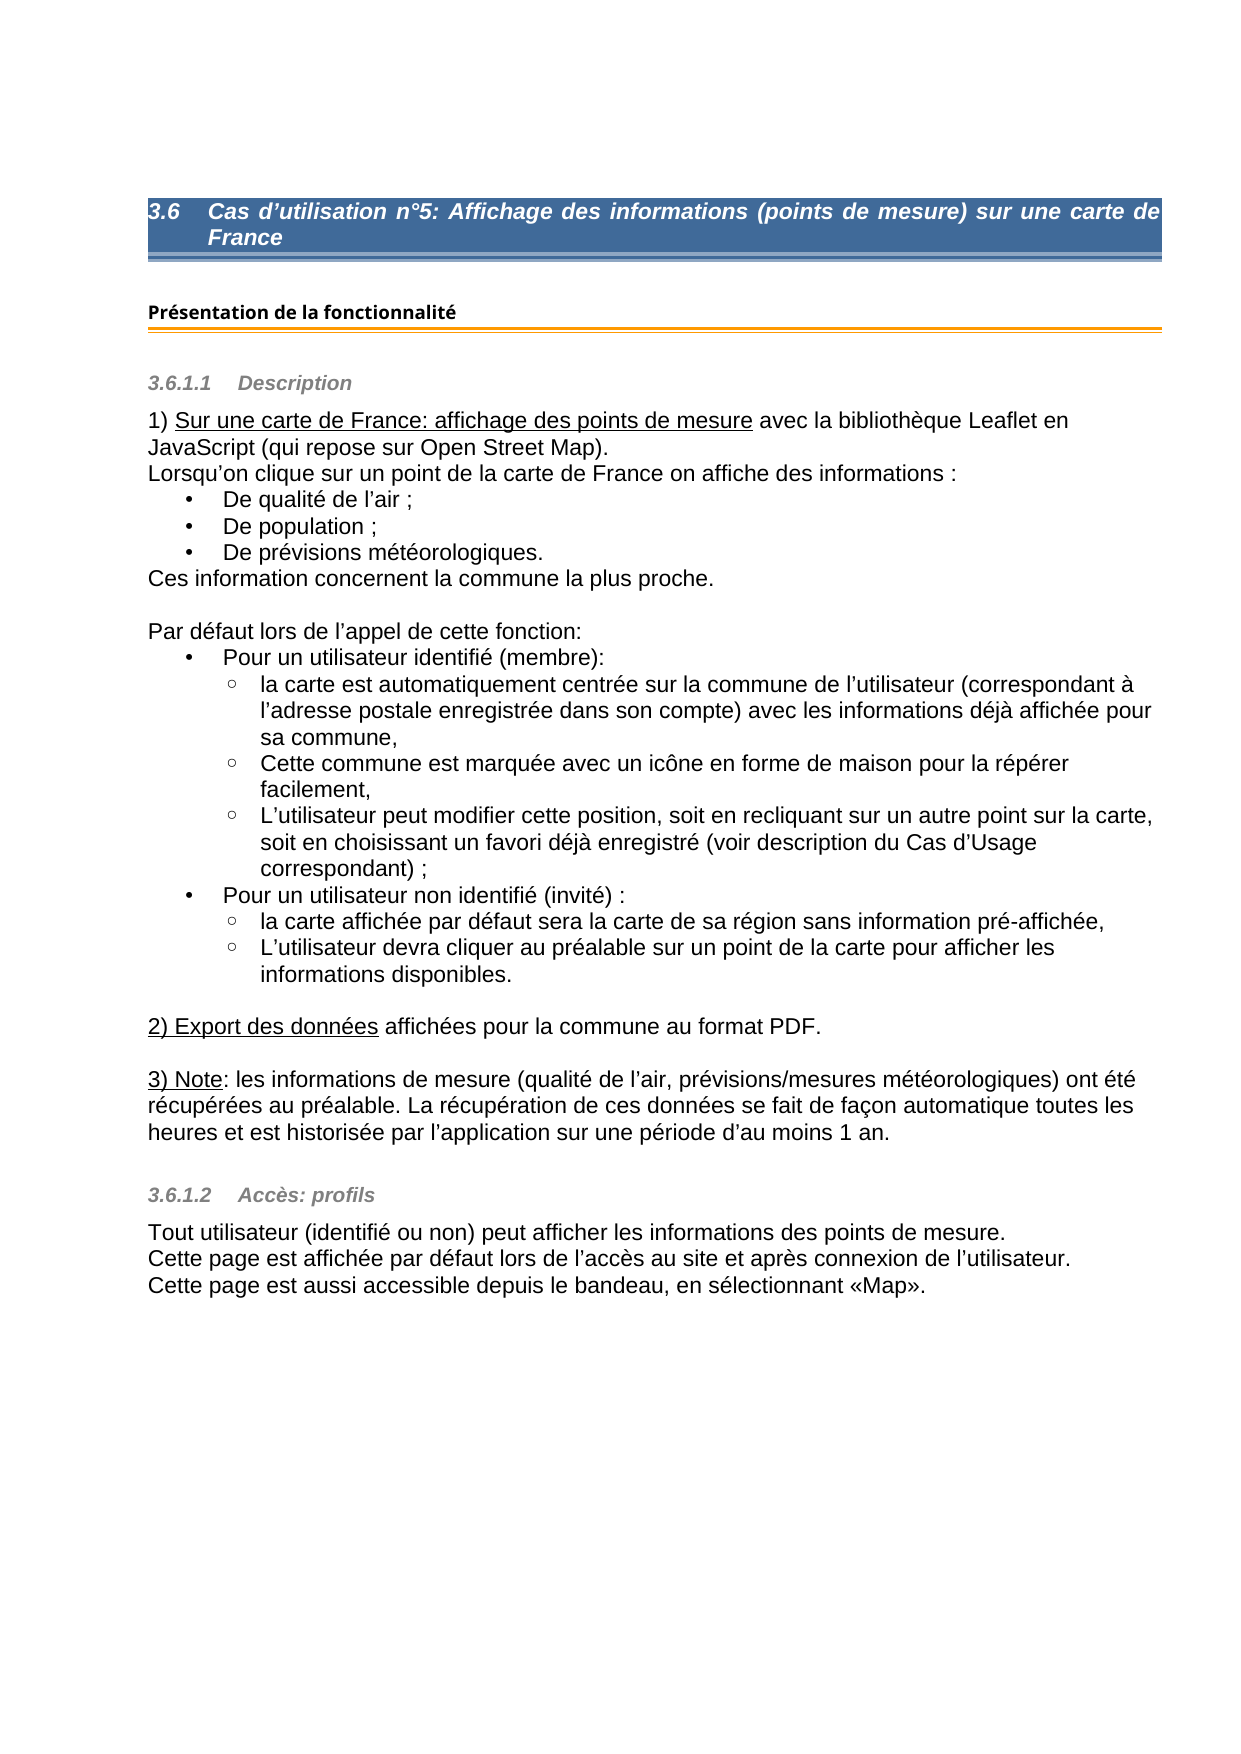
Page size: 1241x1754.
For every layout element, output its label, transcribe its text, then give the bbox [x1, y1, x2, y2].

text Lorsqu’on clique sur un point de la carte de France on affiche des informations : [148, 460, 1162, 486]
list De prévisions météorologiques. [185, 539, 1162, 565]
list De population ; [185, 513, 1162, 539]
subtitle Présentation de la fonctionnalité [148, 299, 1162, 327]
list Cette commune est marquée avec un icône en forme de maison pour la répérer facilement, [223, 750, 1162, 802]
subtitle Cas d’utilisation n°5: Affichage des informations (points de mesure) sur une carte de France [148, 198, 1162, 252]
list la carte est automatiquement centrée sur la commune de l’utilisateur (correspondant à l’adresse postale enregistrée dans son compte) avec les informations déjà affichée pour sa commune, [223, 671, 1162, 750]
subtitle Accès: profils [148, 1183, 1162, 1207]
subtitle Description [148, 371, 1162, 395]
list De qualité de l’air ; [185, 486, 1162, 513]
list L’utilisateur devra cliquer au préalable sur un point de la carte pour afficher les informations disponibles. [223, 934, 1162, 987]
text Cette page est affichée par défaut lors de l’accès au site et après connexion de l’utilisateur. [148, 1245, 1162, 1272]
list Pour un utilisateur non identifié (invité) : [185, 882, 1162, 908]
text 2) Export des données affichées pour la commune au format PDF. [148, 1013, 1162, 1040]
list la carte affichée par défaut sera la carte de sa région sans information pré-affichée, [223, 908, 1162, 934]
text Par défaut lors de l’appel de cette fonction: [148, 618, 1162, 644]
text Ces information concernent la commune la plus proche. [148, 565, 1162, 592]
text 3) Note: les informations de mesure (qualité de l’air, prévisions/mesures météorologiques) ont été récupérées au préalable. La récupération de ces données se fait de façon automatique toutes les heures et est historisée par l’application sur une période d’au moins 1 an. [148, 1066, 1162, 1145]
text 1) Sur une carte de France: affichage des points de mesure avec la bibliothèque Leaflet en JavaScript (qui repose sur Open Street Map). [148, 407, 1162, 460]
list L’utilisateur peut modifier cette position, soit en recliquant sur un autre point sur la carte, soit en choisissant un favori déjà enregistré (voir description du Cas d’Usage correspondant) ; [223, 802, 1162, 882]
text Tout utilisateur (identifié ou non) peut afficher les informations des points de mesure. [148, 1219, 1162, 1245]
list Pour un utilisateur identifié (membre): [185, 644, 1162, 671]
text Cette page est aussi accessible depuis le bandeau, en sélectionnant «Map». [148, 1272, 1162, 1298]
